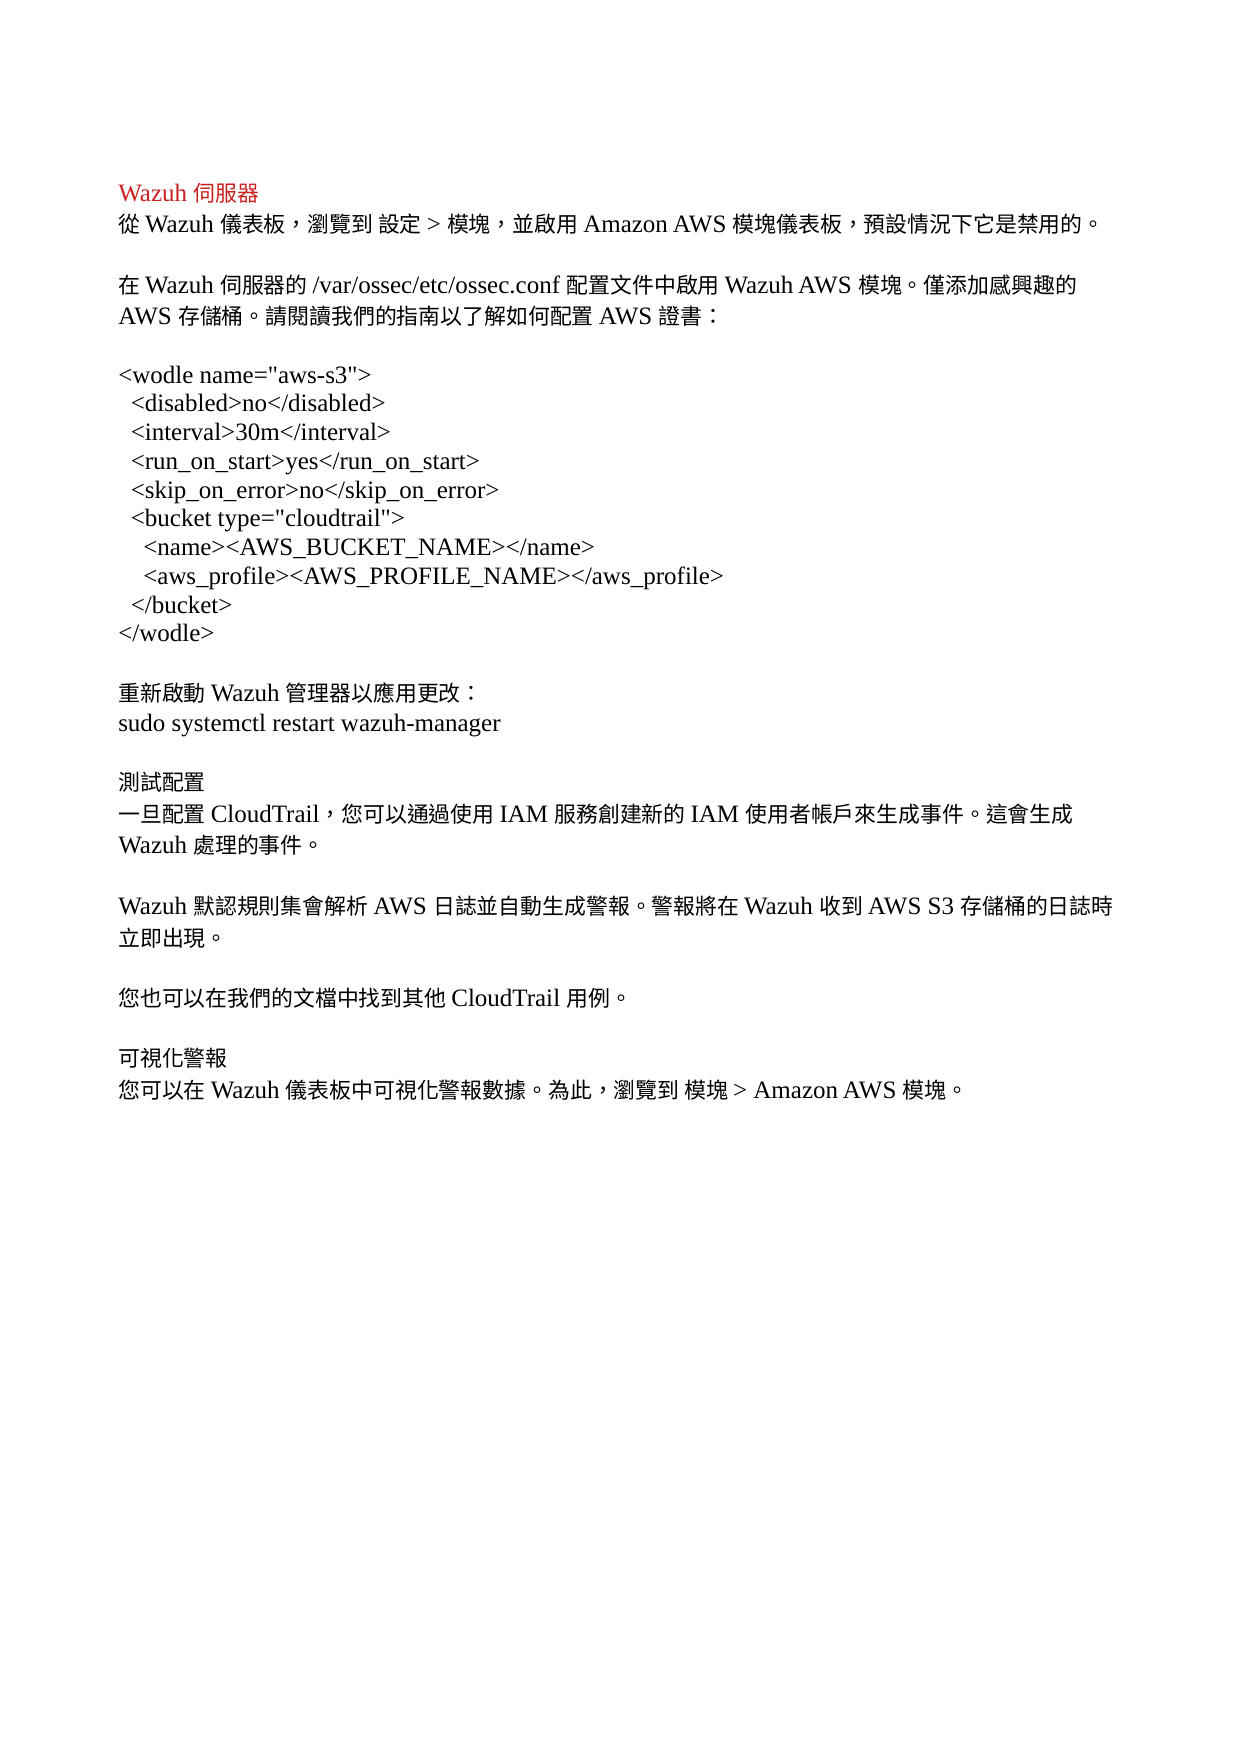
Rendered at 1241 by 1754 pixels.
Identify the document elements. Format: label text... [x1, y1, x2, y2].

text </wodle> [118, 618, 1122, 647]
text 一旦配置 CloudTrail，您可以通過使用 IAM 服務創建新的 IAM 使用者帳戶來生成事件。這會生成 Wazuh 處理的事件。 [118, 797, 1122, 860]
text 測試配置 [118, 765, 1122, 797]
text <run_on_start>yes</run_on_start> [118, 446, 1122, 475]
text <wodle name="aws-s3"> [118, 360, 1122, 388]
text 從 Wazuh 儀表板，瀏覽到 設定 > 模塊，並啟用 Amazon AWS 模塊儀表板，預設情況下它是禁用的。 [118, 207, 1122, 239]
text 您可以在 Wazuh 儀表板中可視化警報數據。為此，瀏覽到 模塊 > Amazon AWS 模塊。 [118, 1073, 1122, 1105]
text <bucket type="cloudtrail"> [118, 503, 1122, 532]
text Wazuh 默認規則集會解析 AWS 日誌並自動生成警報。警報將在 Wazuh 收到 AWS S3 存儲桶的日誌時立即出現。 [118, 889, 1122, 952]
text sudo systemctl restart wazuh-manager [118, 708, 1122, 736]
text <aws_profile><AWS_PROFILE_NAME></aws_profile> [118, 561, 1122, 590]
text 重新啟動 Wazuh 管理器以應用更改： [118, 676, 1122, 708]
text 可視化警報 [118, 1041, 1122, 1073]
text <interval>30m</interval> [118, 417, 1122, 446]
text 您也可以在我們的文檔中找到其他 CloudTrail 用例。 [118, 981, 1122, 1013]
text Wazuh 伺服器 [118, 176, 1122, 207]
text 在 Wazuh 伺服器的 /var/ossec/etc/ossec.conf 配置文件中啟用 Wazuh AWS 模塊。僅添加感興趣的 AWS 存儲桶。請閱讀我們的指南以了解如何配置 AWS 證書： [118, 268, 1122, 331]
text <name><AWS_BUCKET_NAME></name> [118, 532, 1122, 561]
text <disabled>no</disabled> [118, 388, 1122, 417]
text <skip_on_error>no</skip_on_error> [118, 475, 1122, 503]
text </bucket> [118, 590, 1122, 618]
